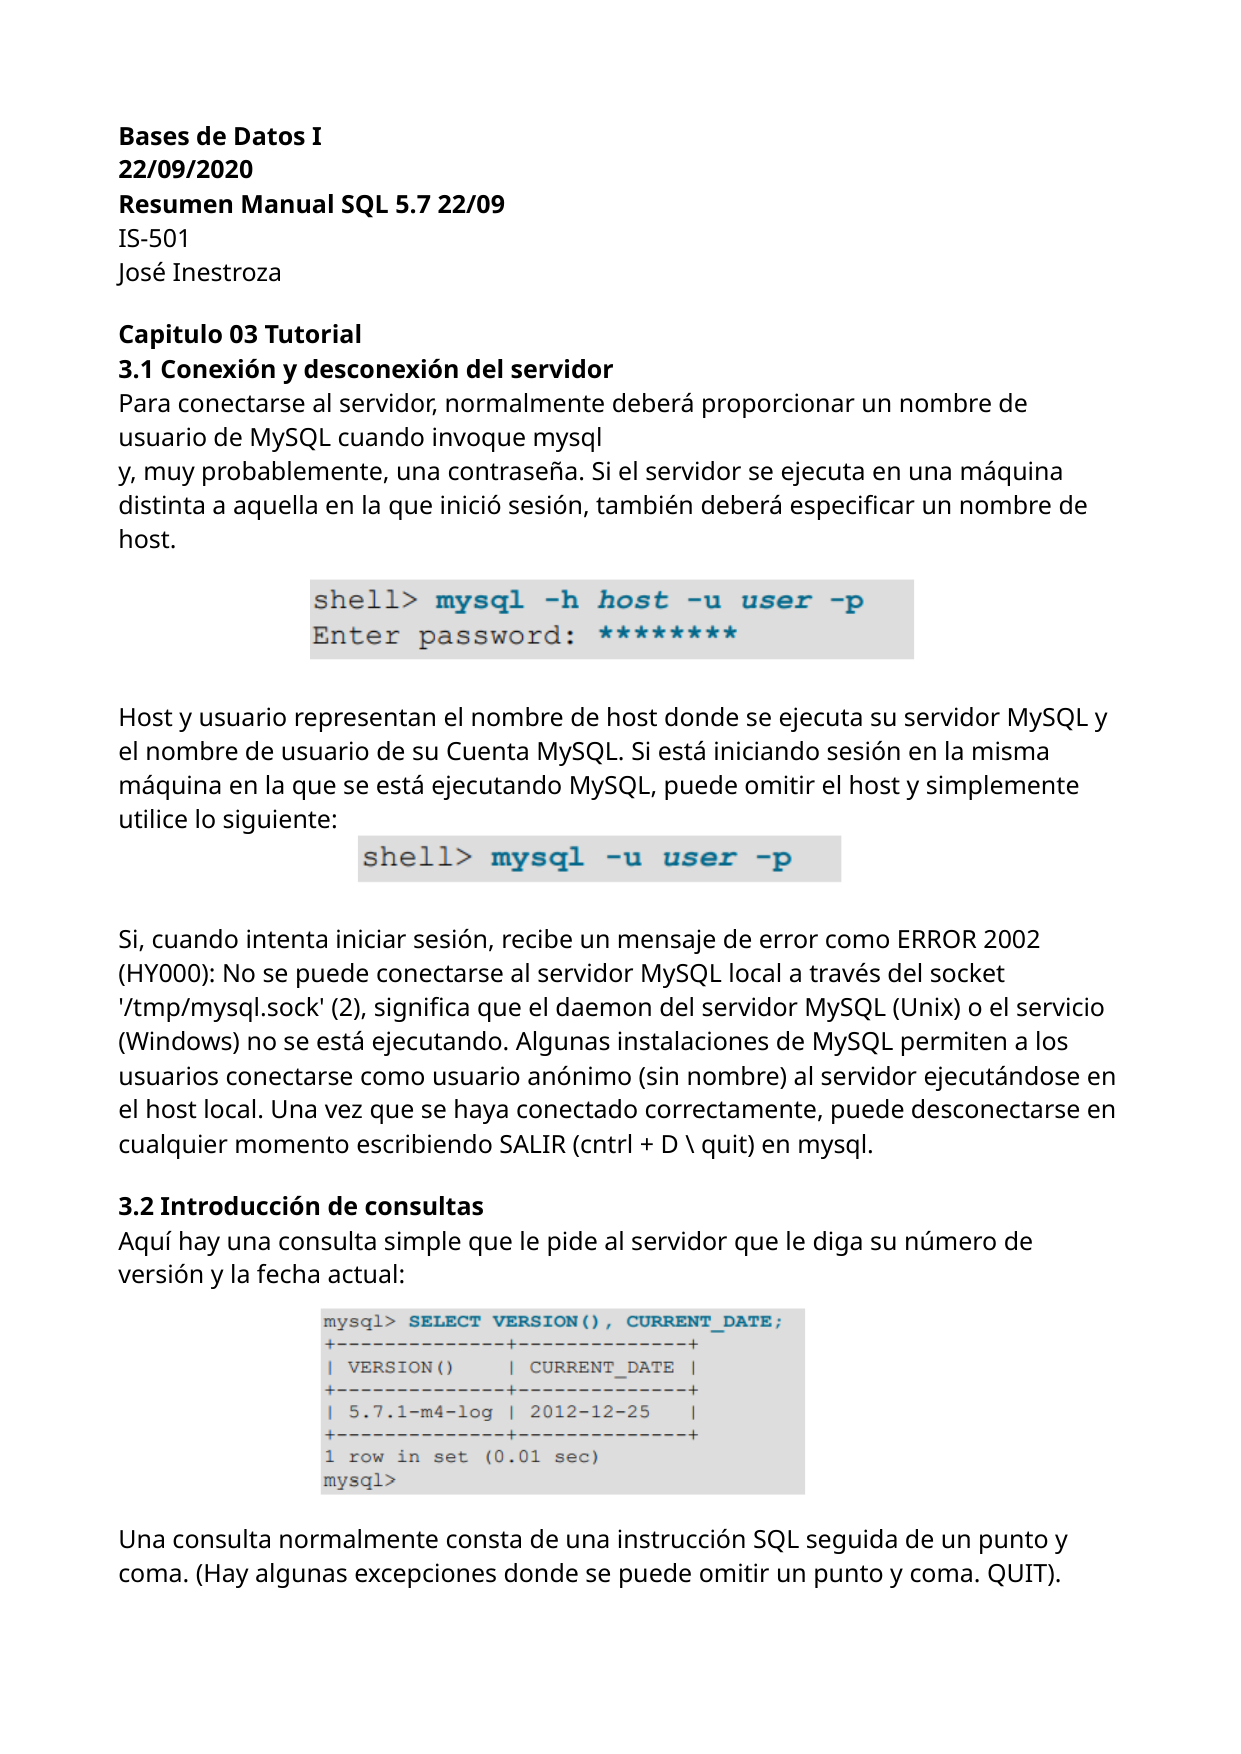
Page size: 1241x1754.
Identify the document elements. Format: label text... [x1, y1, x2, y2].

text Aquí hay una consulta simple que le pide al servidor que le diga su número de versión y la fecha actual: [118, 1223, 1122, 1291]
text y, muy probablemente, una contraseña. Si el servidor se ejecuta en una máquina distinta a aquella en la que inició sesión, también deberá especificar un nombre de host. [118, 453, 1122, 556]
text Host y usuario representan el nombre de host donde se ejecuta su servidor MySQL y el nombre de usuario de su Cuenta MySQL. Si está iniciando sesión en la misma máquina en la que se está ejecutando MySQL, puede omitir el host y simplemente [118, 699, 1122, 802]
text 3.1 Conexión y desconexión del servidor [118, 351, 1122, 385]
text Resumen Manual SQL 5.7 22/09 [118, 186, 1122, 220]
text Para conectarse al servidor, normalmente deberá proporcionar un nombre de usuario de MySQL cuando invoque mysql [118, 385, 1122, 453]
text IS-501 José Inestroza [118, 220, 1122, 288]
text Bases de Datos I [118, 118, 1122, 152]
text Capitulo 03 Tutorial [118, 317, 1122, 351]
text Una consulta normalmente consta de una instrucción SQL seguida de un punto y coma. (Hay algunas excepciones donde se puede omitir un punto y coma. QUIT). [118, 1521, 1122, 1589]
text 22/09/2020 [118, 152, 1122, 186]
text utilice lo siguiente: [118, 802, 1122, 836]
text Si, cuando intenta iniciar sesión, recibe un mensaje de error como ERROR 2002 (HY000): No se puede conectarse al servidor MySQL local a través del socket '/tmp/mysql.sock' (2), significa que el daemon del servidor MySQL (Unix) o el servicio (Windows) no se está ejecutando. Algunas instalaciones de MySQL permiten a los usuarios conectarse como usuario anónimo (sin nombre) al servidor ejecutándose en el host local. Una vez que se haya conectado correctamente, puede desconectarse en cualquier momento escribiendo SALIR (cntrl + D \ quit) en mysql. [118, 922, 1122, 1160]
text 3.2 Introducción de consultas [118, 1189, 1122, 1223]
